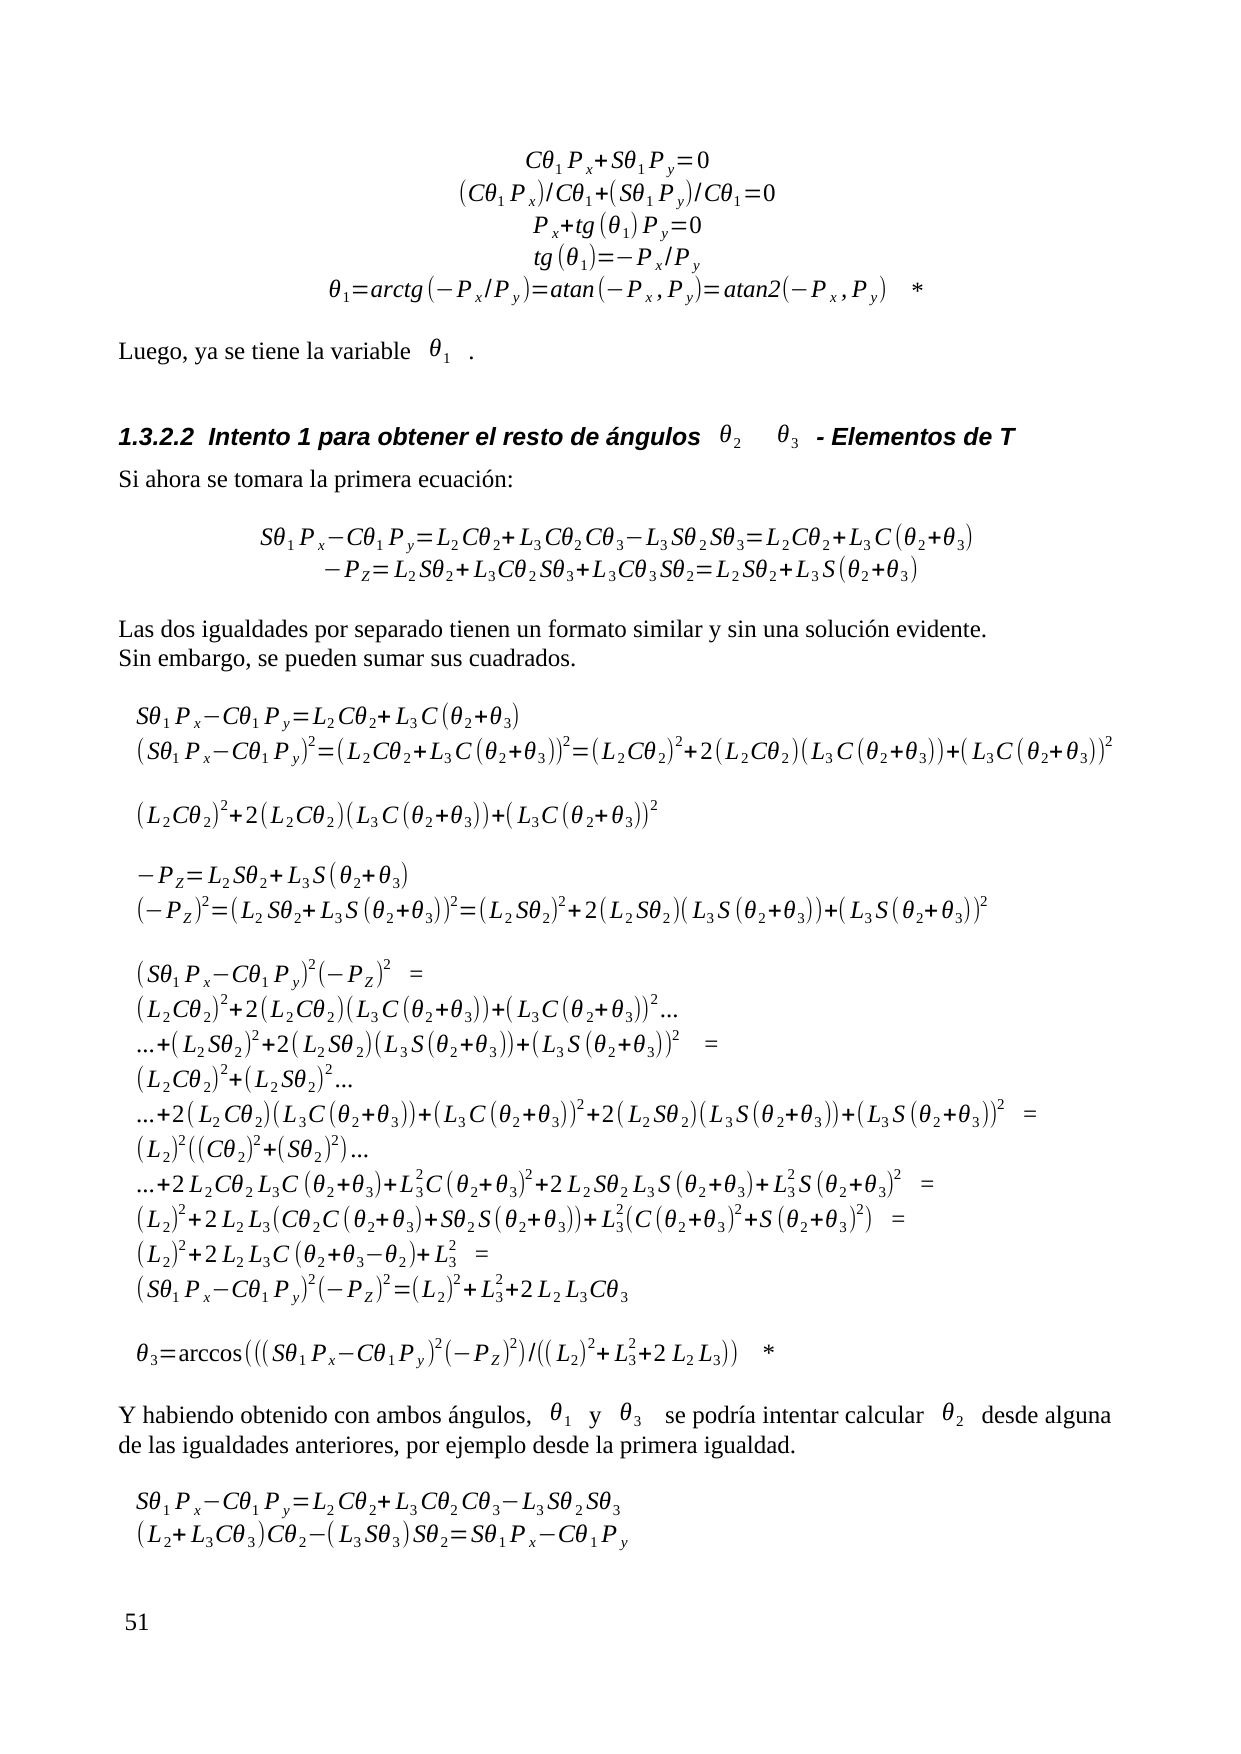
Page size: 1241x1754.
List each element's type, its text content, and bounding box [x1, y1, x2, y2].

subtitle Intento 1 para obtener el resto de ángulos- Elementos de T [118, 420, 1122, 452]
text = [118, 1166, 1122, 1201]
text = [118, 1096, 1122, 1131]
text = [118, 956, 1122, 991]
text = [118, 1236, 1122, 1271]
text Si ahora se tomara la primera ecuación: [118, 464, 1122, 493]
text * [118, 1334, 1122, 1369]
text Luego, ya se tiene la variable. [118, 335, 1122, 366]
text * [118, 274, 1122, 306]
text = [118, 1201, 1122, 1236]
text = [118, 1026, 1122, 1061]
text Las dos igualdades por separado tienen un formato similar y sin una solución evidente. [118, 614, 1122, 643]
text Sin embargo, se pueden sumar sus cuadrados. [118, 643, 1122, 672]
text Y habiendo obtenido con ambos ángulos,y se podría intentar calculardesde alguna de las igualdades anteriores, por ejemplo desde la primera igualdad. [118, 1398, 1122, 1458]
